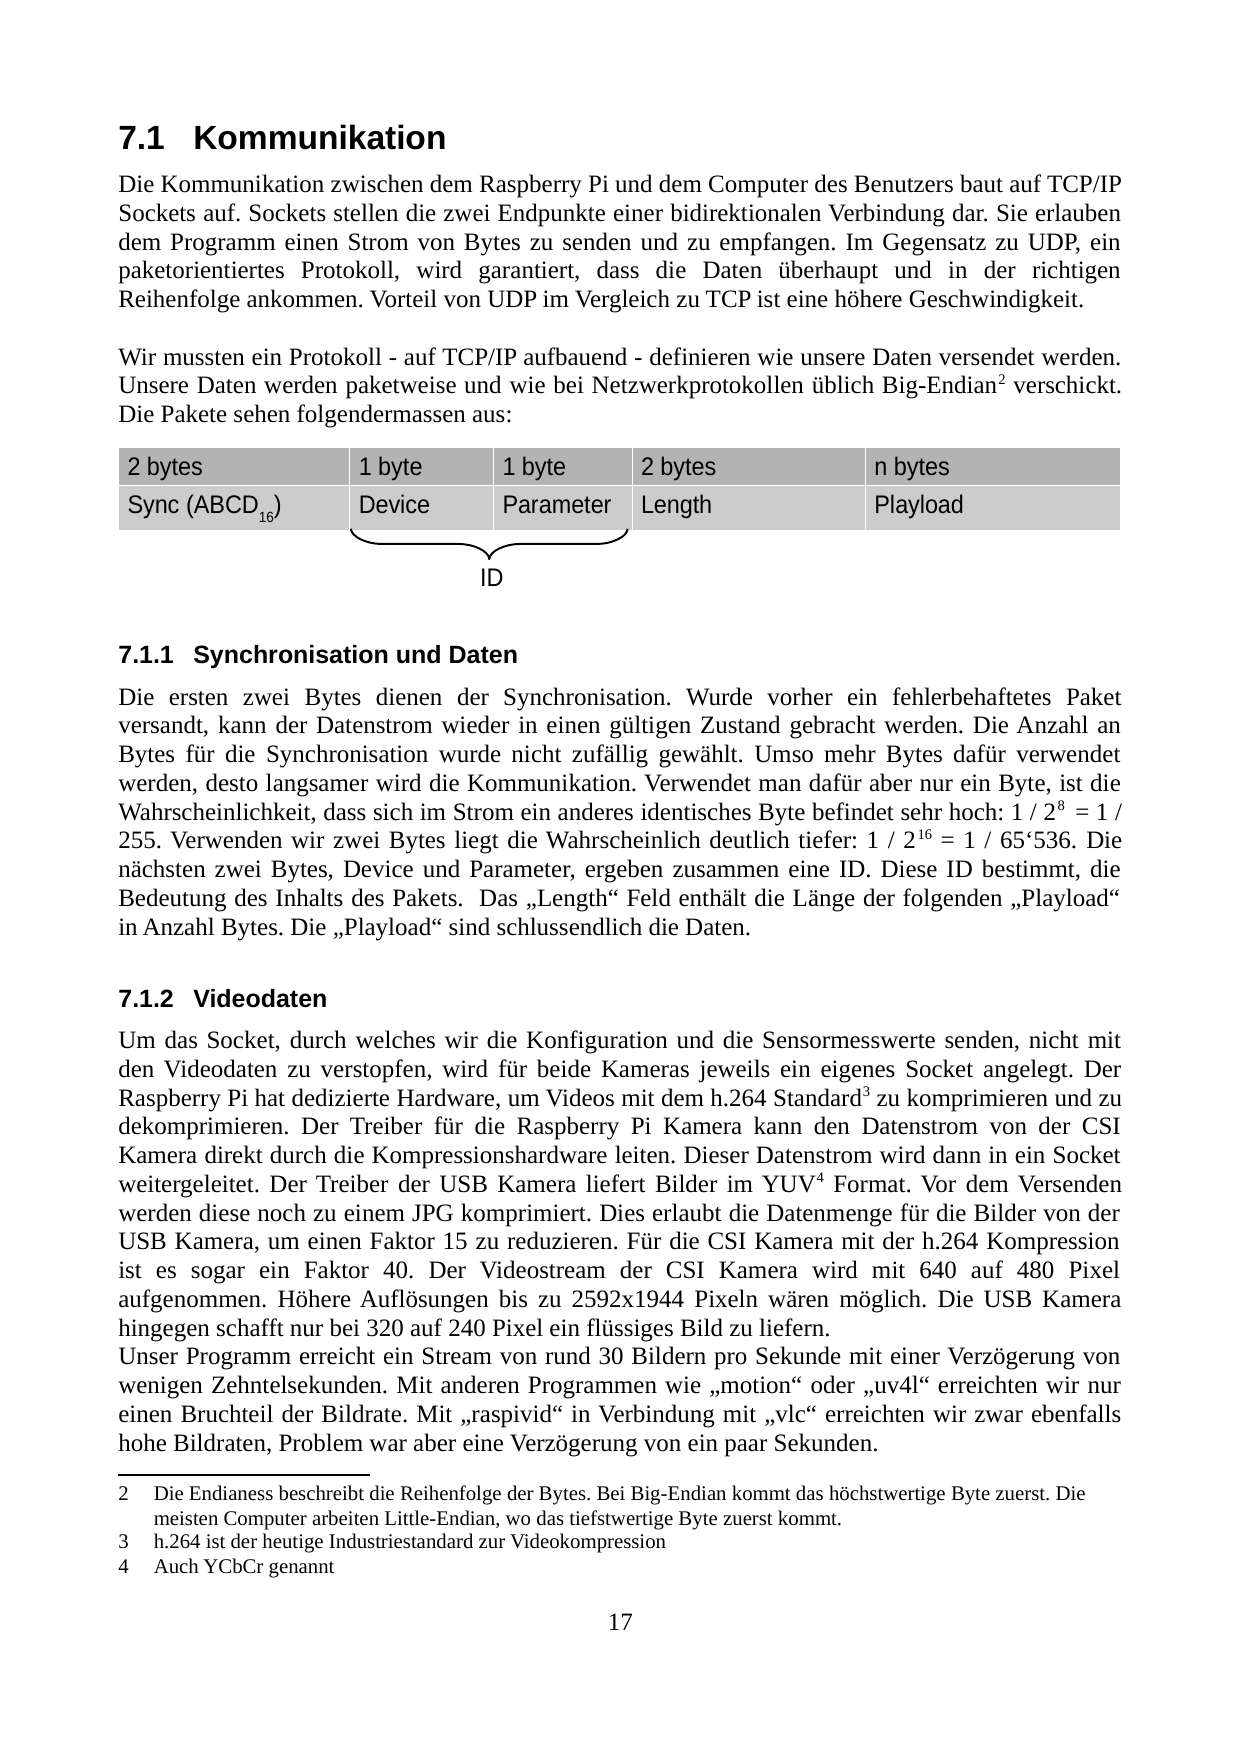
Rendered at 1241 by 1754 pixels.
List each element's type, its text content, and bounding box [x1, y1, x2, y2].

text Auch YCbCr genannt [118, 1553, 1122, 1578]
text Die ersten zwei Bytes dienen der Synchronisation. Wurde vorher ein fehlerbehaftetes Paket versandt, kann der Datenstrom wieder in einen gültigen Zustand gebracht werden. Die Anzahl an Bytes für die Synchronisation wurde nicht zufällig gewählt. Umso mehr Bytes dafür verwendet werden, desto langsamer wird die Kommunikation. Verwendet man dafür aber nur ein Byte, ist die Wahrscheinlichkeit, dass sich im Strom ein anderes identisches Byte befindet sehr hoch: 1 / 28 = 1 / 255. Verwenden wir zwei Bytes liegt die Wahrscheinlich deutlich tiefer: 1 / 216 = 1 / 65‘536. Die nächsten zwei Bytes, Device und Parameter, ergeben zusammen eine ID. Diese ID bestimmt, die Bedeutung des Inhalts des Pakets. Das „Length“ Feld enthält die Länge der folgenden „Playload“ in Anzahl Bytes. Die „Playload“ sind schlussendlich die Daten. [118, 682, 1122, 941]
subtitle Synchronisation und Daten [118, 641, 1122, 669]
text h.264 ist der heutige Industriestandard zur Videokompression [118, 1529, 1122, 1553]
text Die Kommunikation zwischen dem Raspberry Pi und dem Computer des Benutzers baut auf TCP/IP Sockets auf. Sockets stellen die zwei Endpunkte einer bidirektionalen Verbindung dar. Sie erlauben dem Programm einen Strom von Bytes zu senden und zu empfangen. Im Gegensatz zu UDP, ein paketorientiertes Protokoll, wird garantiert, dass die Daten überhaupt und in der richtigen Reihenfolge ankommen. Vorteil von UDP im Vergleich zu TCP ist eine höhere Geschwindigkeit. [118, 169, 1122, 313]
text Unser Programm erreicht ein Stream von rund 30 Bildern pro Sekunde mit einer Verzögerung von wenigen Zehntelsekunden. Mit anderen Programmen wie „motion“ oder „uv4l“ erreichten wir nur einen Bruchteil der Bildrate. Mit „raspivid“ in Verbindung mit „vlc“ erreichten wir zwar ebenfalls hohe Bildraten, Problem war aber eine Verzögerung von ein paar Sekunden. [118, 1341, 1122, 1456]
text Die Endianess beschreibt die Reihenfolge der Bytes. Bei Big-Endian kommt das höchstwertige Byte zuerst. Die meisten Computer arbeiten Little-Endian, wo das tiefstwertige Byte zuerst kommt. [118, 1481, 1122, 1529]
subtitle Videodaten [118, 984, 1122, 1013]
text Um das Socket, durch welches wir die Konfiguration und die Sensormesswerte senden, nicht mit den Videodaten zu verstopfen, wird für beide Kameras jeweils ein eigenes Socket angelegt. Der Raspberry Pi hat dedizierte Hardware, um Videos mit dem h.264 Standard zu komprimieren und zu dekomprimieren. Der Treiber für die Raspberry Pi Kamera kann den Datenstrom von der CSI Kamera direkt durch die Kompressionshardware leiten. Dieser Datenstrom wird dann in ein Socket weitergeleitet. Der Treiber der USB Kamera liefert Bilder im YUV Format. Vor dem Versenden werden diese noch zu einem JPG komprimiert. Dies erlaubt die Datenmenge für die Bilder von der USB Kamera, um einen Faktor 15 zu reduzieren. Für die CSI Kamera mit der h.264 Kompression ist es sogar ein Faktor 40. Der Videostream der CSI Kamera wird mit 640 auf 480 Pixel aufgenommen. Höhere Auflösungen bis zu 2592x1944 Pixeln wären möglich. Die USB Kamera hingegen schafft nur bei 320 auf 240 Pixel ein flüssiges Bild zu liefern. [118, 1025, 1122, 1341]
text Wir mussten ein Protokoll - auf TCP/IP aufbauend - definieren wie unsere Daten versendet werden. Unsere Daten werden paketweise und wie bei Netzwerkprotokollen üblich Big-Endian verschickt. Die Pakete sehen folgendermassen aus: [118, 342, 1122, 428]
subtitle Kommunikation [118, 118, 1122, 157]
